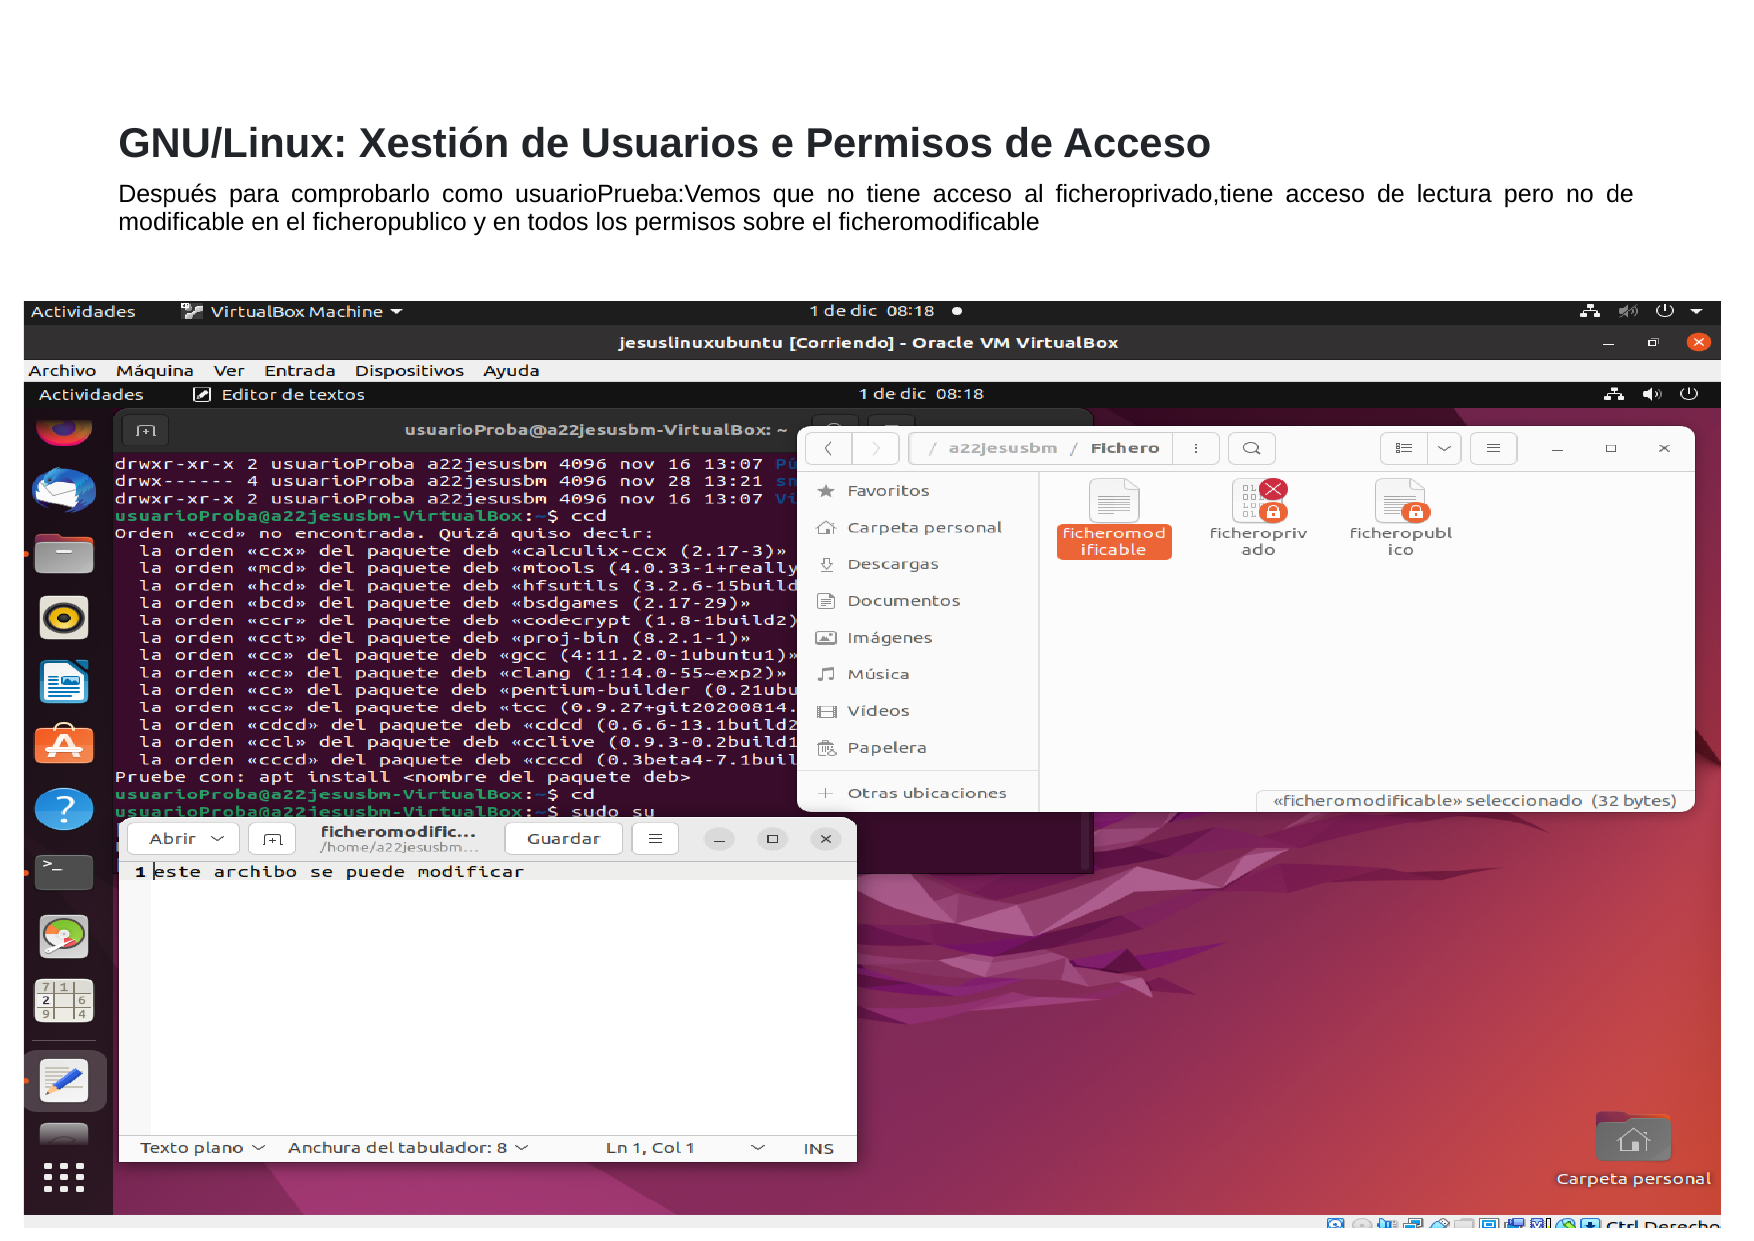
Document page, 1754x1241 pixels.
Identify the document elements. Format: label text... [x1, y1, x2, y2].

picture [23, 301, 1721, 1228]
text Después para comprobarlo como usuarioPrueba:Vemos que no tiene acceso al ficheroprivado,tiene acceso de lectura pero no de modificable en el ficheropublico y en todos los permisos sobre el ficheromodificable [118, 178, 1636, 236]
subtitle GNU/Linux: Xestión de Usuarios e Permisos de Acceso [118, 118, 1636, 166]
